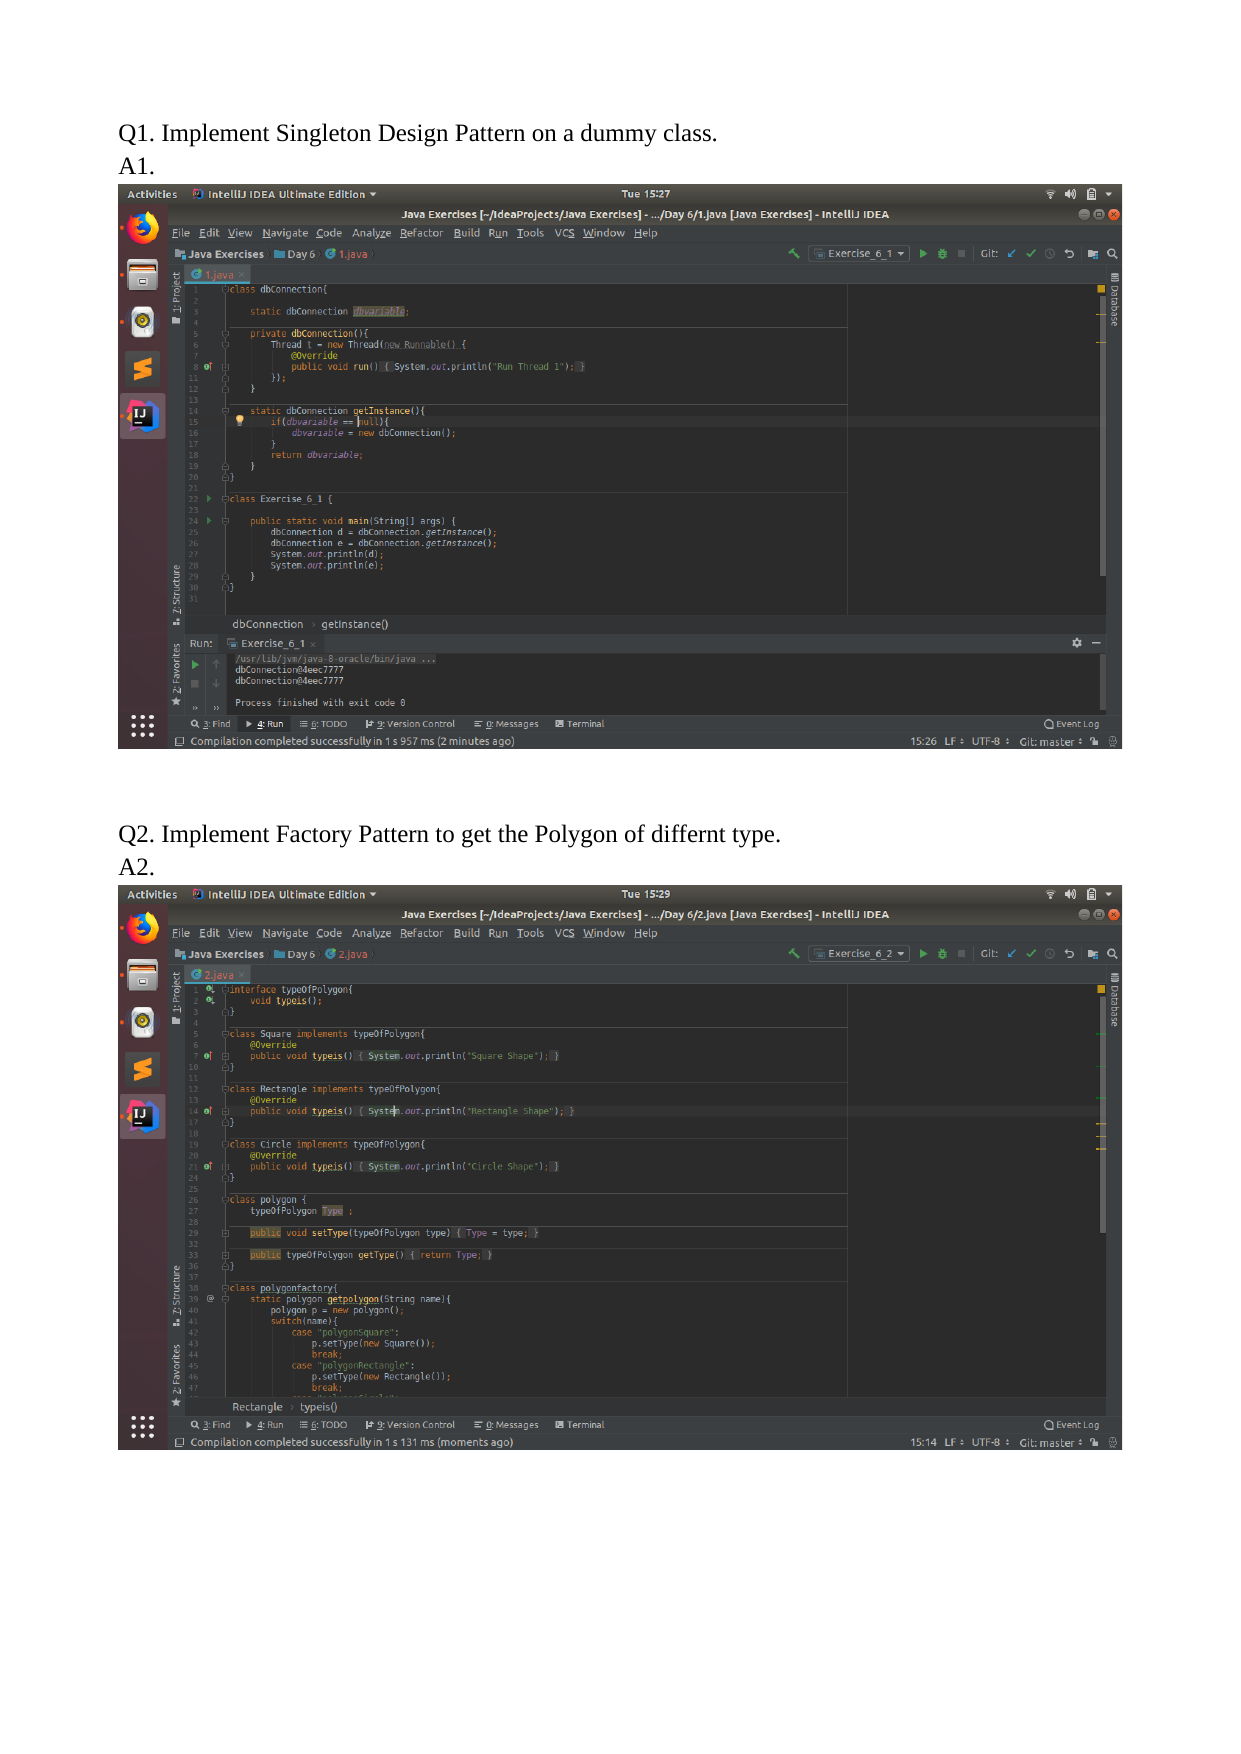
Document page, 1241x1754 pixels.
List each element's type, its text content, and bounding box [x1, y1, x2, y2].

text Q2. Implement Factory Pattern to get the Polygon of differnt type. [118, 819, 1122, 848]
text A1. [118, 151, 1122, 180]
picture [118, 885, 1123, 1450]
text Q1. Implement Singleton Design Pattern on a dummy class. [118, 118, 1122, 147]
picture [118, 184, 1123, 749]
text A2. [118, 852, 1122, 881]
